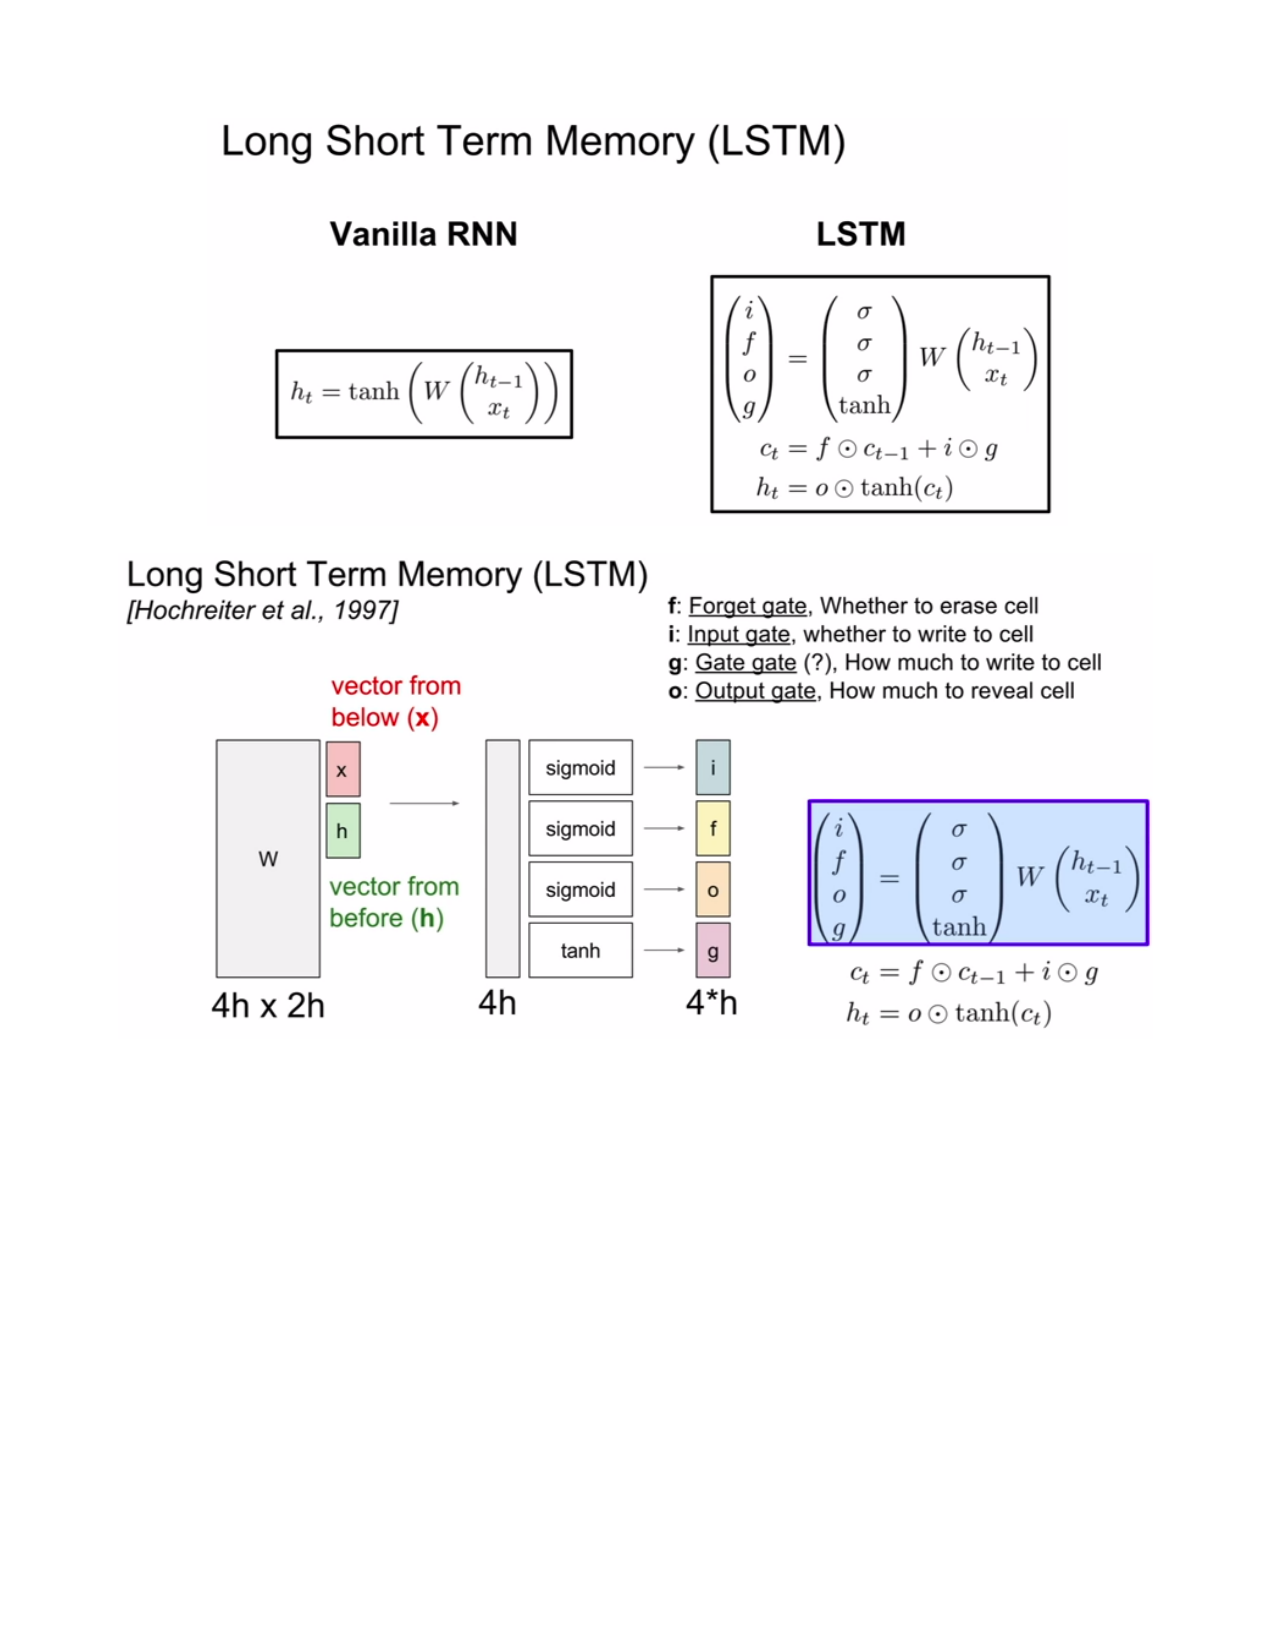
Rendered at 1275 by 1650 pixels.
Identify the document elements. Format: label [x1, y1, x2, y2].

picture [118, 553, 1157, 1039]
picture [207, 118, 1068, 526]
